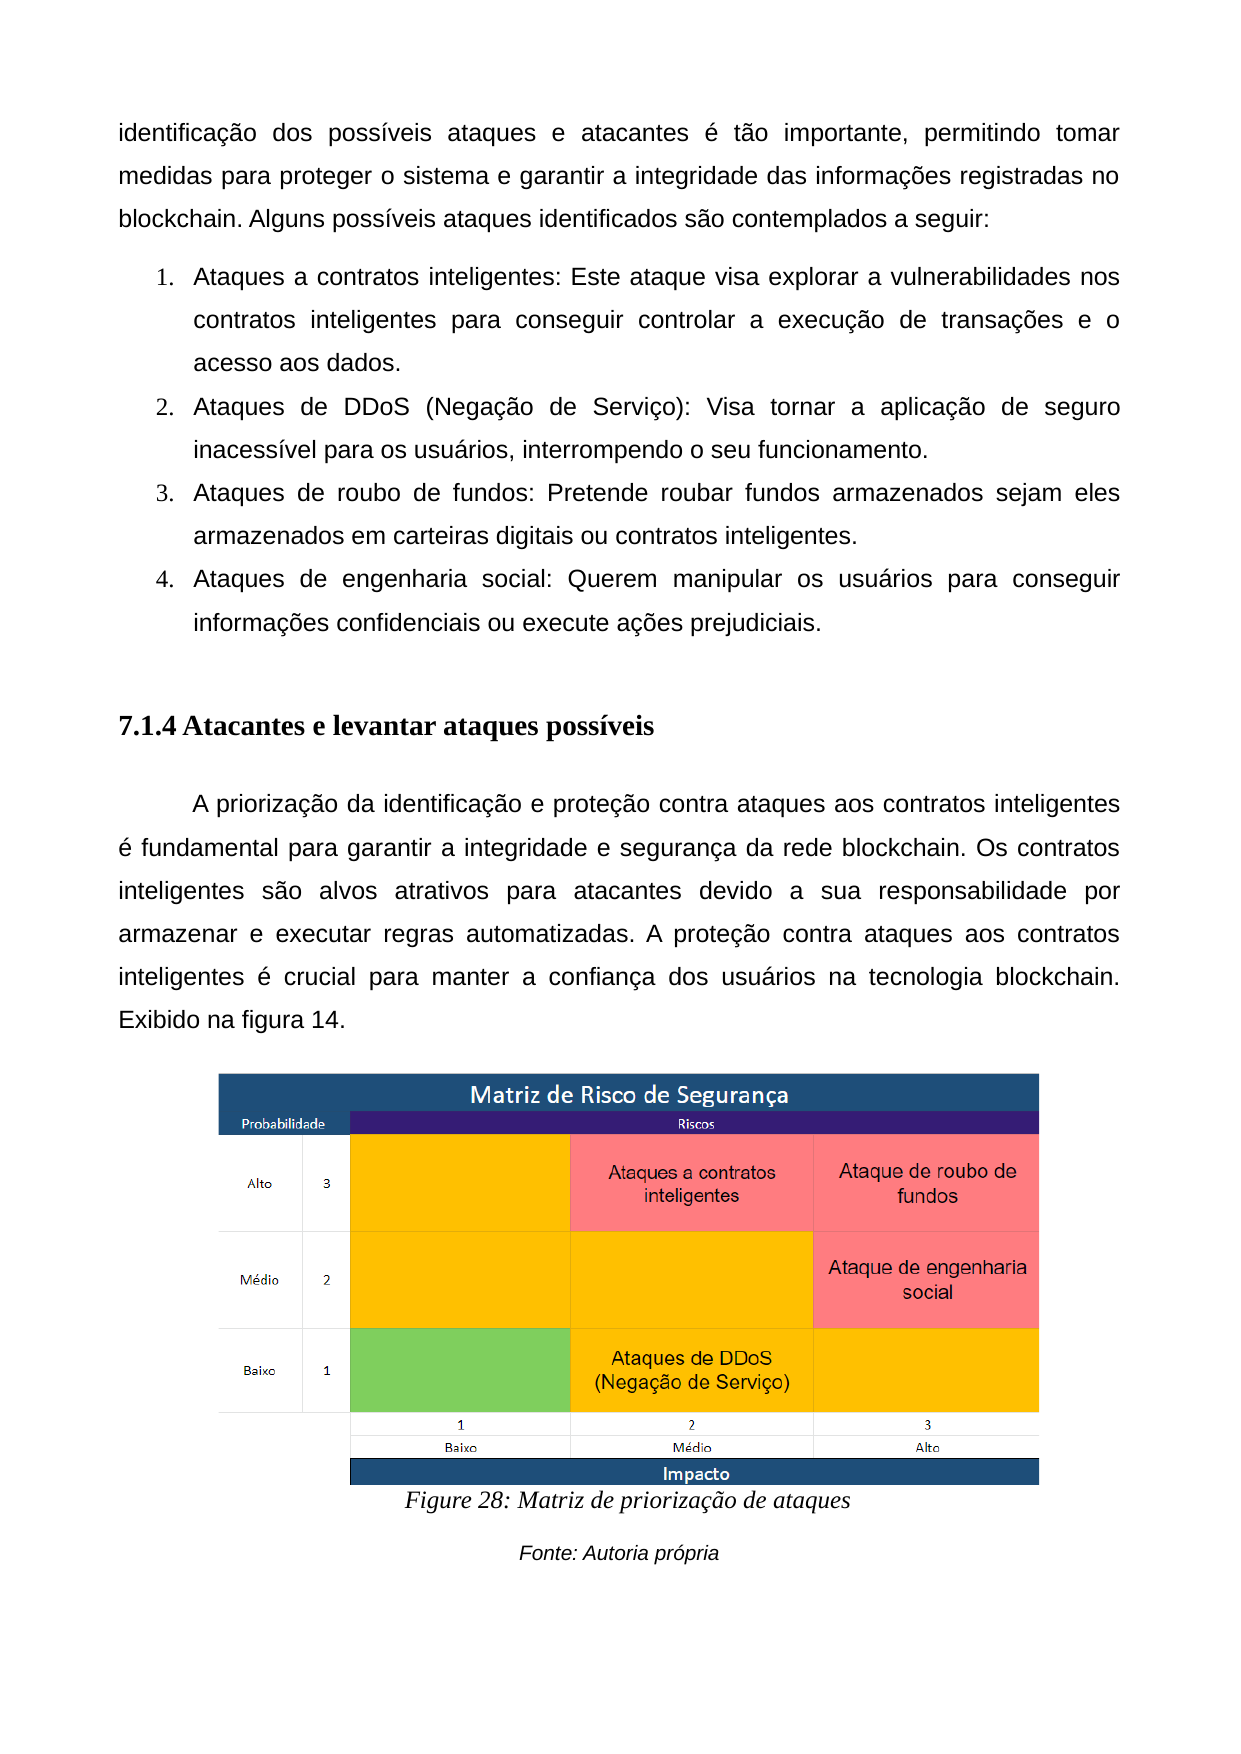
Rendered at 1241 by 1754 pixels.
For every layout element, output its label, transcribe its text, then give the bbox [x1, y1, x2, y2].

text Fonte: Autoria própria [118, 1061, 1122, 1565]
text A priorização da identificação e proteção contra ataques aos contratos inteligentes é fundamental para garantir a integridade e segurança da rede blockchain. Os contratos inteligentes são alvos atrativos para atacantes devido a sua responsabilidade por armazenar e executar regras automatizadas. A proteção contra ataques aos contratos inteligentes é crucial para manter a confiança dos usuários na tecnologia blockchain. Exibido na figura 14. [118, 789, 1122, 1034]
text Figure 28: Matriz de priorização de ataques [218, 1485, 1039, 1513]
text identificação dos possíveis ataques e atacantes é tão importante, permitindo tomar medidas para proteger o sistema e garantir a integridade das informações registradas no blockchain. Alguns possíveis ataques identificados são contemplados a seguir: [118, 118, 1122, 233]
subtitle 7.1.4 Atacantes e levantar ataques possíveis [118, 708, 1122, 742]
list Ataques de DDoS (Negação de Serviço): Visa tornar a aplicação de seguro inacessível para os usuários, interrompendo o seu funcionamento. [156, 392, 1122, 463]
list Ataques de roubo de fundos: Pretende roubar fundos armazenados sejam eles armazenados em carteiras digitais ou contratos inteligentes. [156, 478, 1122, 550]
list Ataques a contratos inteligentes: Este ataque visa explorar a vulnerabilidades nos contratos inteligentes para conseguir controlar a execução de transações e o acesso aos dados. [156, 262, 1122, 377]
list Ataques de engenharia social: Querem manipular os usuários para conseguir informações confidenciais ou execute ações prejudiciais. [156, 564, 1122, 636]
